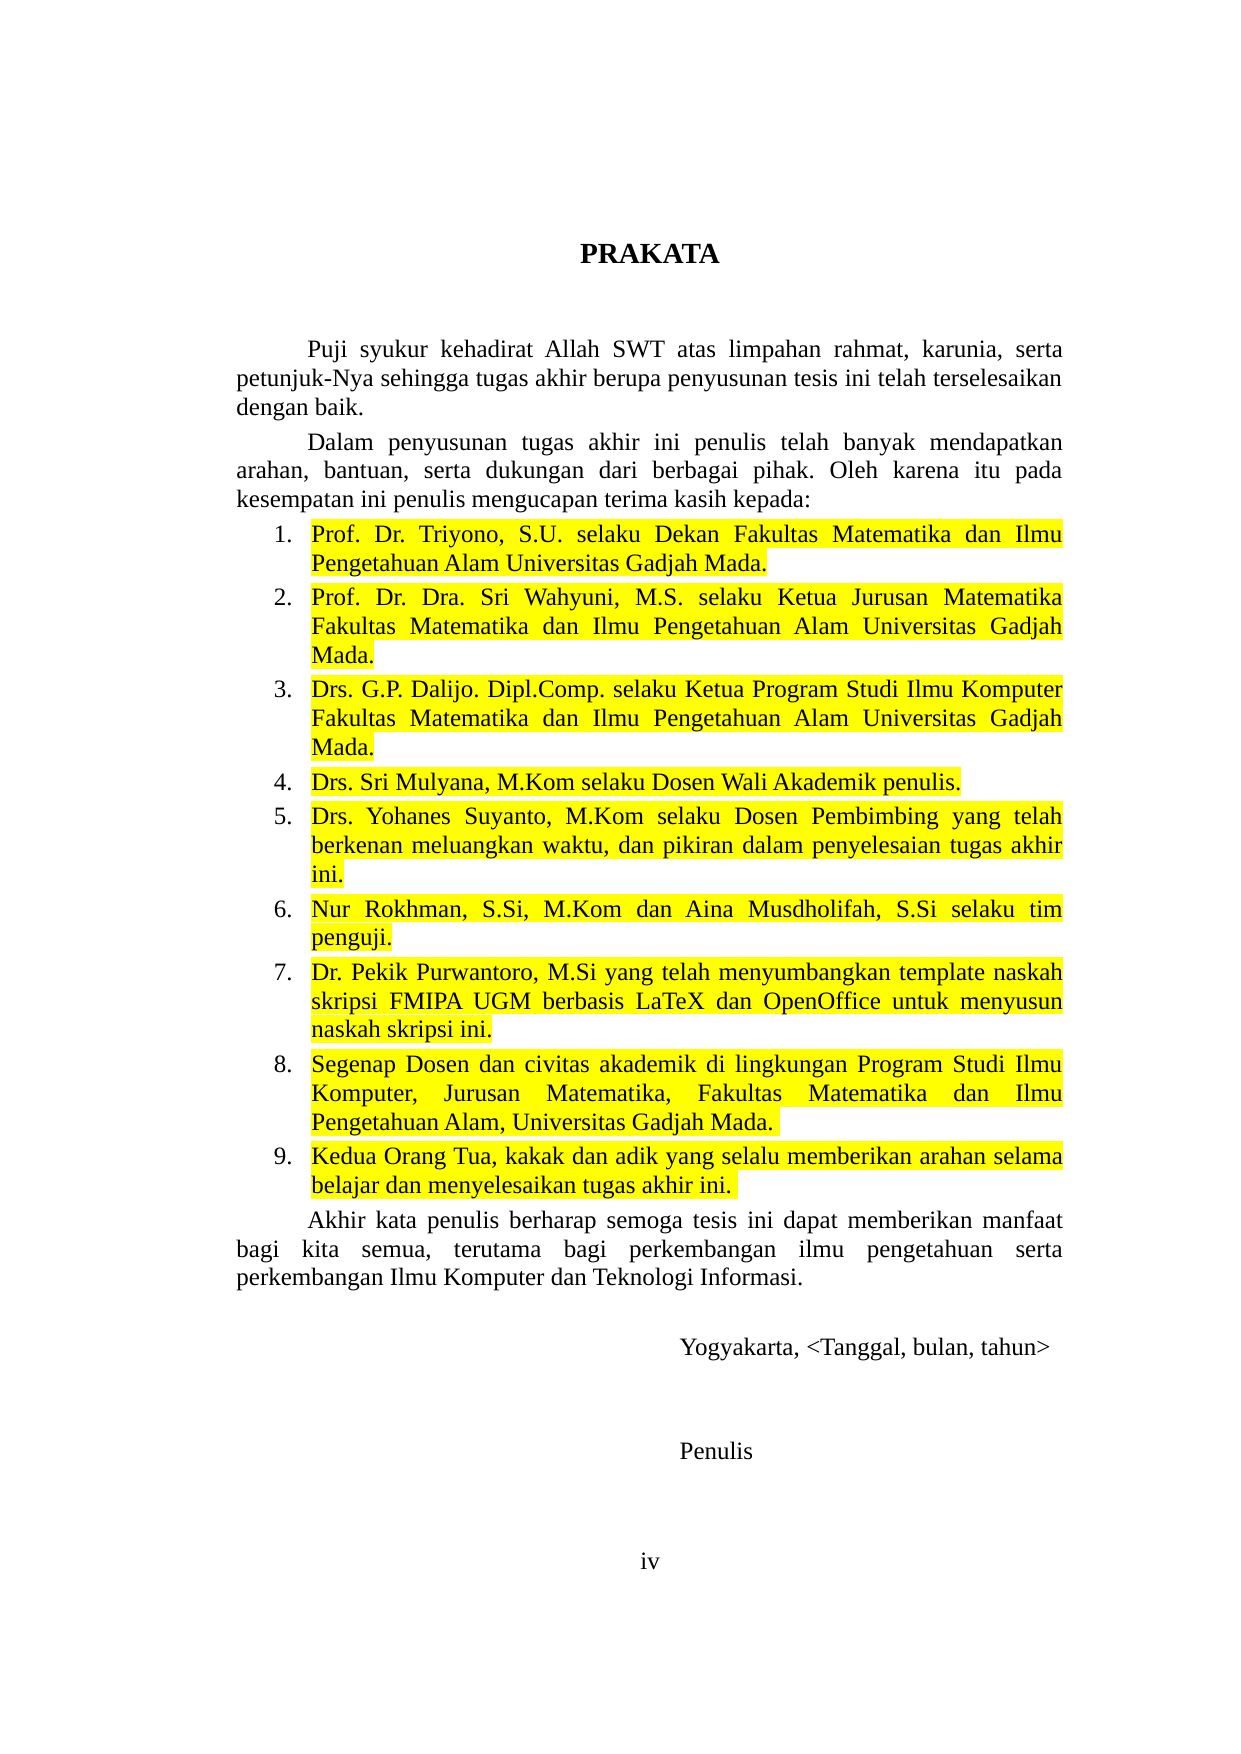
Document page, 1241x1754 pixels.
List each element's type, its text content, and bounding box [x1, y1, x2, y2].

list Segenap Dosen dan civitas akademik di lingkungan Program Studi Ilmu Komputer, Jurusan Matematika, Fakultas Matematika dan Ilmu Pengetahuan Alam, Universitas Gadjah Mada. [274, 1049, 1063, 1136]
text Akhir kata penulis berharap semoga tesis ini dapat memberikan manfaat bagi kita semua, terutama bagi perkembangan ilmu pengetahuan serta perkembangan Ilmu Komputer dan Teknologi Informasi. [236, 1205, 1063, 1291]
text Penulis [236, 1436, 1063, 1464]
list Drs. Yohanes Suyanto, M.Kom selaku Dosen Pembimbing yang telah berkenan meluangkan waktu, dan pikiran dalam penyelesaian tugas akhir ini. [274, 801, 1063, 888]
list Kedua Orang Tua, kakak dan adik yang selalu memberikan arahan selama belajar dan menyelesaikan tugas akhir ini. [274, 1141, 1063, 1199]
text Puji syukur kehadirat Allah SWT atas limpahan rahmat, karunia, serta petunjuk-Nya sehingga tugas akhir berupa penyusunan tesis ini telah terselesaikan dengan baik. [236, 334, 1063, 421]
list Nur Rokhman, S.Si, M.Kom dan Aina Musdholifah, S.Si selaku tim penguji. [274, 894, 1063, 951]
list Drs. G.P. Dalijo. Dipl.Comp. selaku Ketua Program Studi Ilmu Komputer Fakultas Matematika dan Ilmu Pengetahuan Alam Universitas Gadjah Mada. [274, 674, 1063, 761]
list Dr. Pekik Purwantoro, M.Si yang telah menyumbangkan template naskah skripsi FMIPA UGM berbasis LaTeX dan OpenOffice untuk menyusun naskah skripsi ini. [274, 957, 1063, 1043]
list Prof. Dr. Triyono, S.U. selaku Dekan Fakultas Matematika dan Ilmu Pengetahuan Alam Universitas Gadjah Mada. [274, 519, 1063, 576]
list Drs. Sri Mulyana, M.Kom selaku Dosen Wali Akademik penulis. [274, 767, 1063, 796]
text Dalam penyusunan tugas akhir ini penulis telah banyak mendapatkan arahan, bantuan, serta dukungan dari berbagai pihak. Oleh karena itu pada kesempatan ini penulis mengucapan terima kasih kepada: [236, 427, 1063, 513]
list Prof. Dr. Dra. Sri Wahyuni, M.S. selaku Ketua Jurusan Matematika Fakultas Matematika dan Ilmu Pengetahuan Alam Universitas Gadjah Mada. [274, 582, 1063, 669]
text Yogyakarta, <Tanggal, bulan, tahun> [236, 1332, 1063, 1361]
subtitle prakata [236, 236, 1063, 270]
